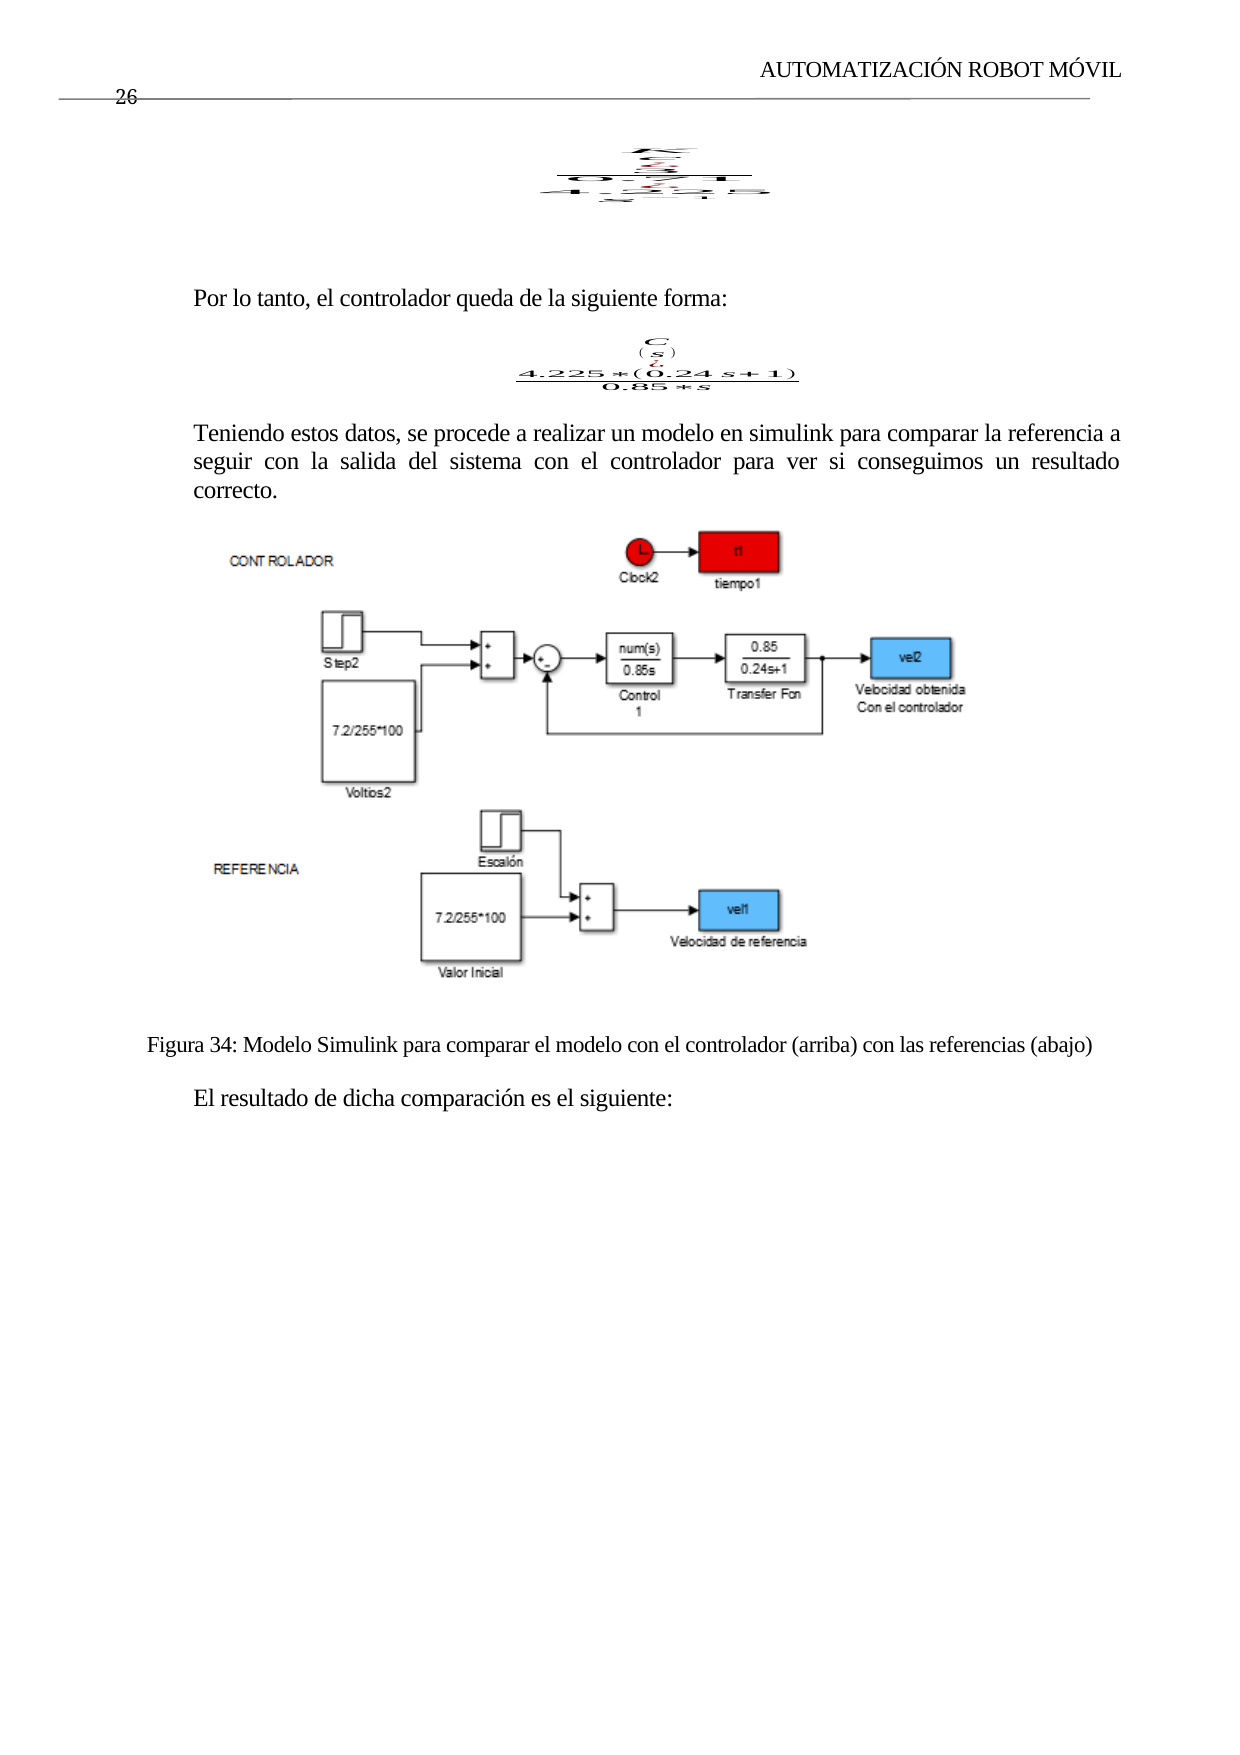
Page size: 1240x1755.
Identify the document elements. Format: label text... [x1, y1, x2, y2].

list Teniendo estos datos, se procede a realizar un modelo en simulink para comparar la referencia a seguir con la salida del sistema con el controlador para ver si conseguimos un resultado correcto. [193, 418, 1121, 504]
list Por lo tanto, el controlador queda de la siguiente forma: [193, 283, 1121, 311]
list El resultado de dicha comparación es el siguiente: [193, 1083, 1121, 1111]
text Figura 34: Modelo Simulink para comparar el modelo con el controlador (arriba) con las referencias (abajo) [118, 1031, 1121, 1058]
